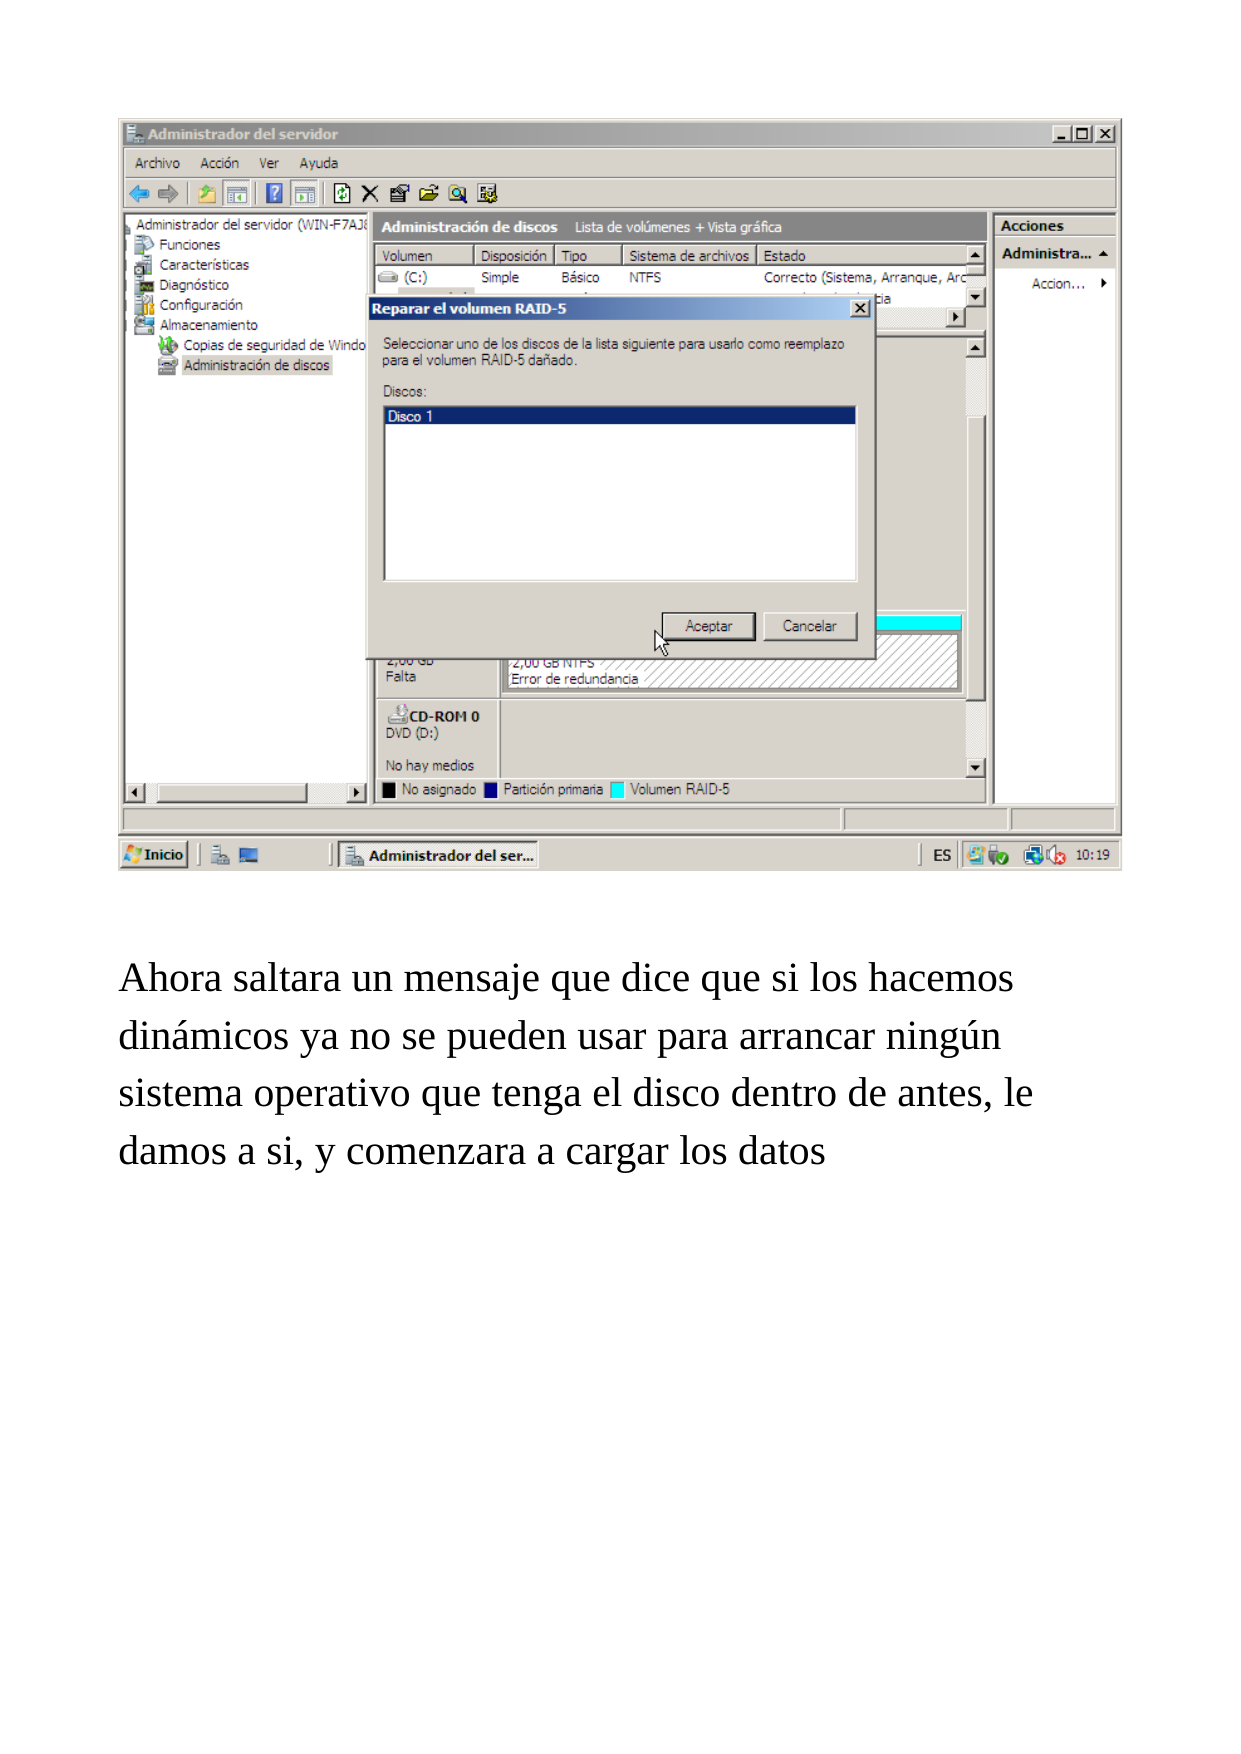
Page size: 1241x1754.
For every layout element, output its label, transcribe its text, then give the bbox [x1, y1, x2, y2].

picture [118, 118, 1123, 871]
text Ahora saltara un mensaje que dice que si los hacemos dinámicos ya no se pueden usar para arrancar ningún sistema operativo que tenga el disco dentro de antes, le damos a si, y comenzara a cargar los datos [118, 953, 1122, 1173]
